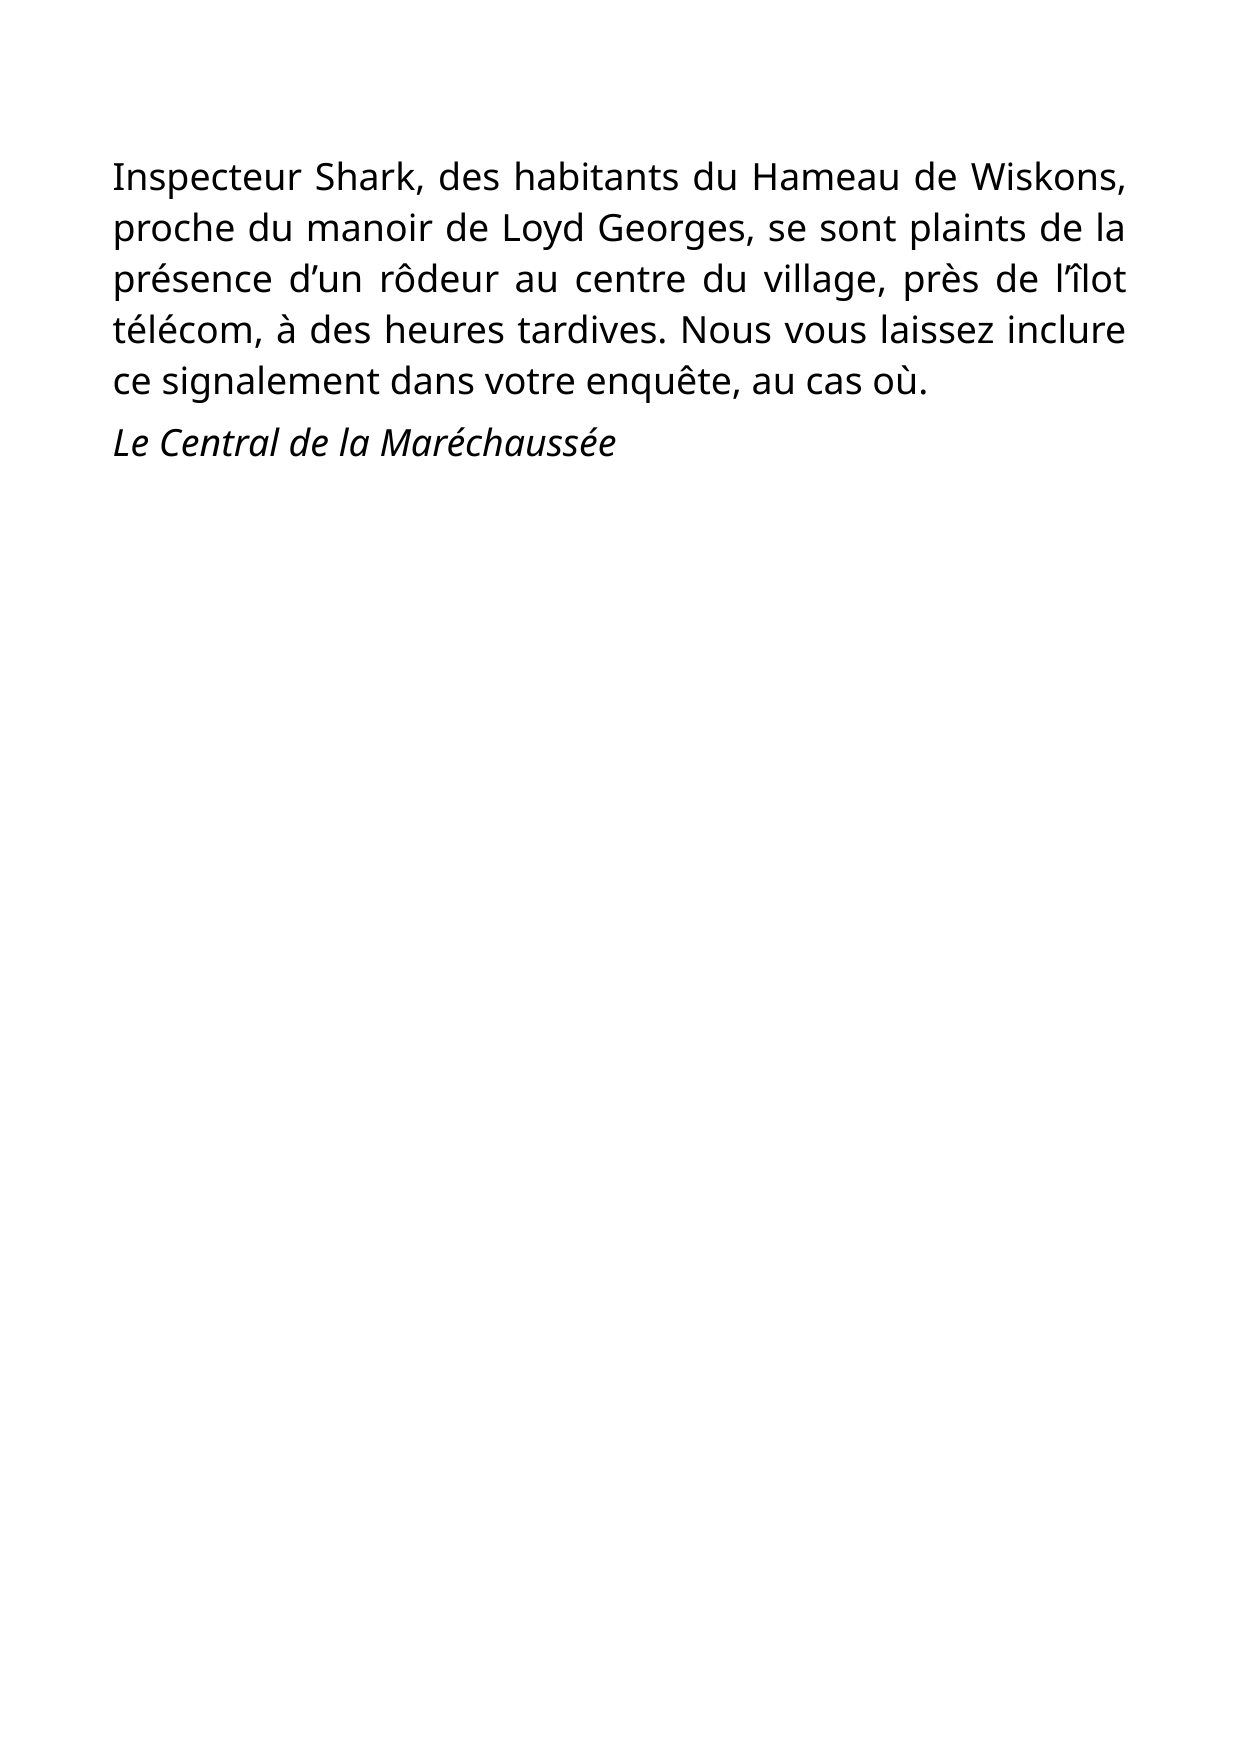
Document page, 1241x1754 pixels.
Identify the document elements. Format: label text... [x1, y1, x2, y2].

text Inspecteur Shark, des habitants du Hameau de Wiskons, proche du manoir de Loyd Georges, se sont plaints de la présence d’un rôdeur au centre du village, près de l’îlot télécom, à des heures tardives. Nous vous laissez inclure ce signalement dans votre enquête, au cas où. [112, 150, 1128, 405]
text Le Central de la Maréchaussée [112, 416, 1128, 467]
